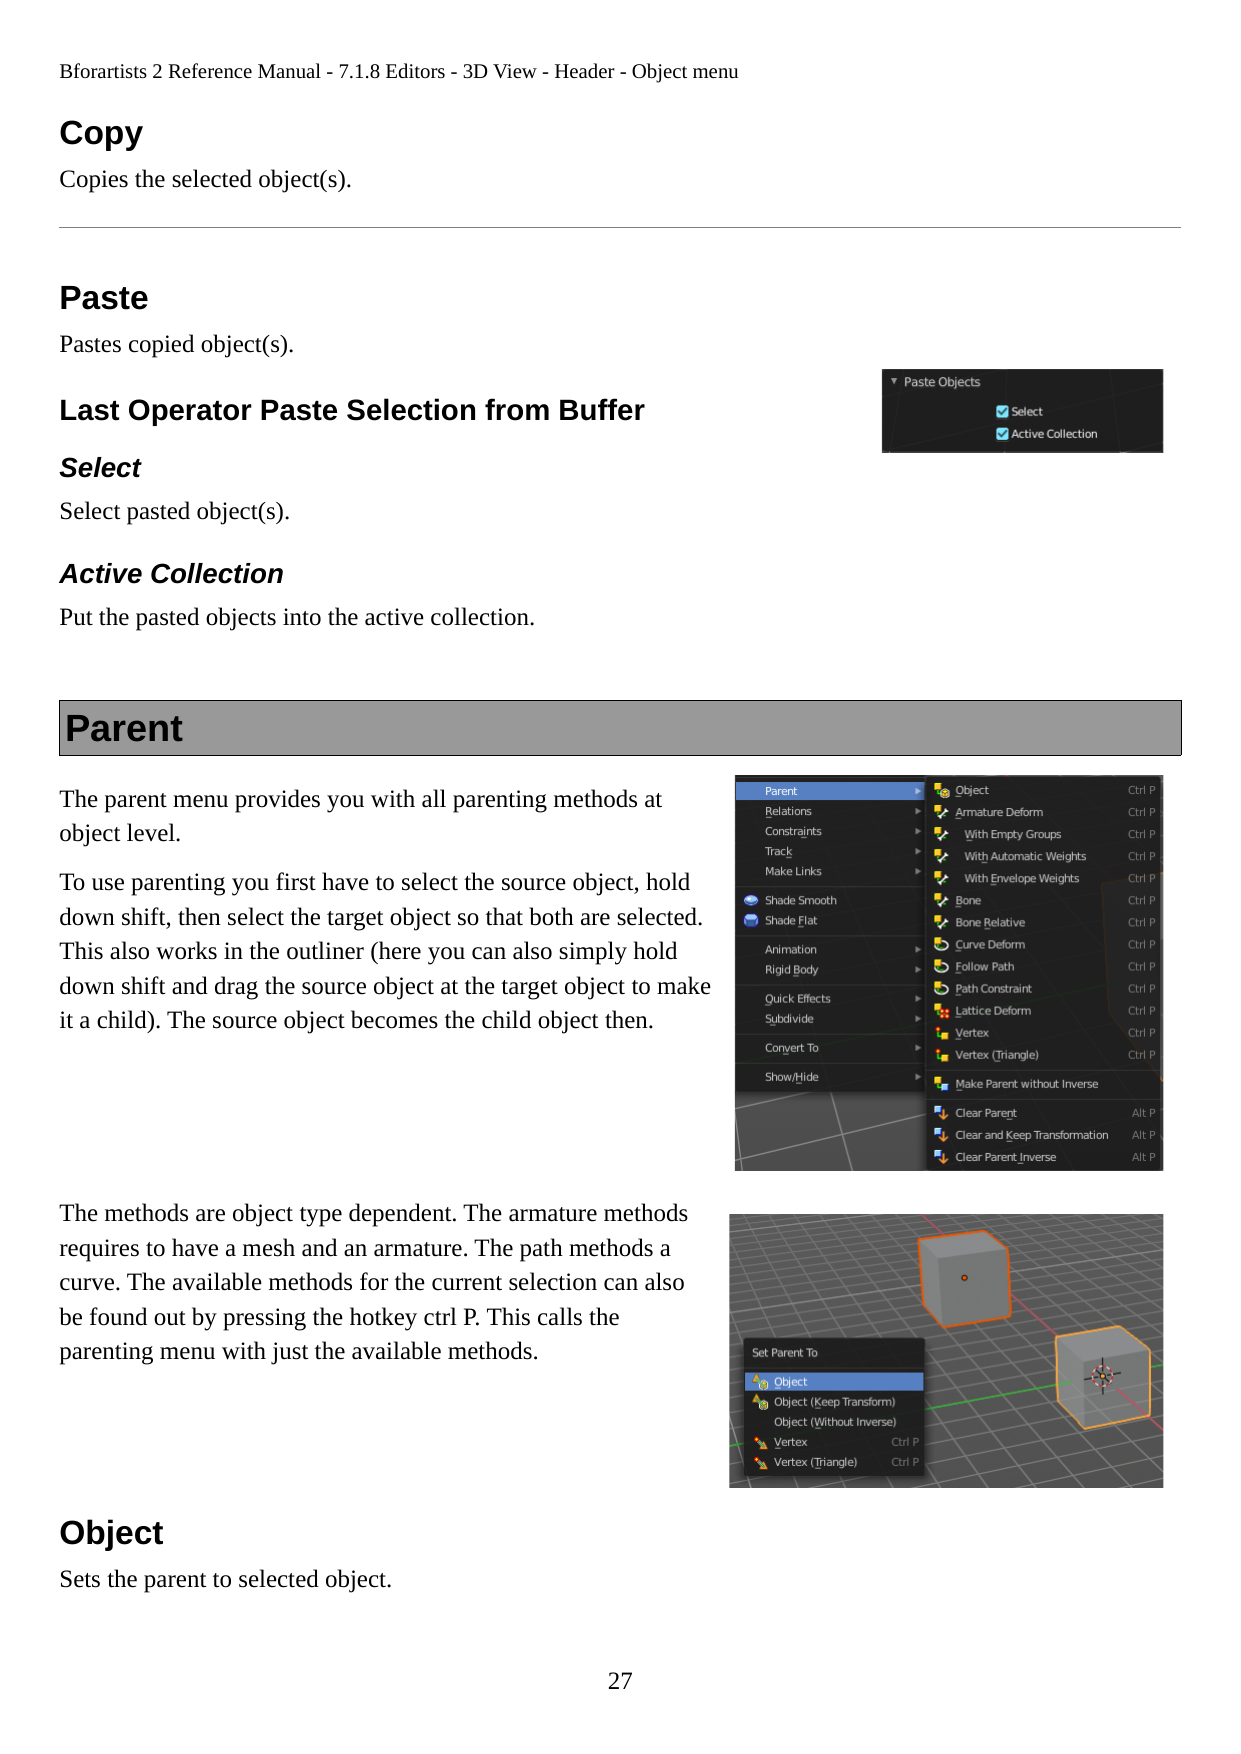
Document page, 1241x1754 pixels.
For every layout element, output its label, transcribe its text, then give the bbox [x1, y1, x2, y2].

text Sets the parent to selected object. [59, 1564, 1181, 1592]
text Pastes copied object(s). [59, 329, 1181, 358]
table_header Parent [60, 701, 1181, 755]
text Select pasted object(s). [59, 496, 1181, 524]
text To use parenting you first have to select the source object, hold down shift, then select the target object so that both are selected. This also works in the outliner (here you can also simply hold down shift and drag the source object at the target object to make it a child). The source object becomes the child object then. [59, 867, 734, 1034]
text The parent menu provides you with all parenting methods at object level. [59, 784, 734, 847]
picture [881, 369, 1164, 453]
subtitle Active Collection [59, 557, 1181, 589]
subtitle Paste [59, 278, 1181, 316]
picture [734, 775, 1164, 1171]
subtitle Select [59, 451, 1181, 483]
text The methods are object type dependent. The armature methods requires to have a mesh and an armature. The path methods a curve. The available methods for the current selection can also be found out by pressing the hotkey ctrl P. This calls the parenting menu with just the available methods. [59, 1198, 1181, 1365]
subtitle Copy [59, 113, 1181, 151]
text Copies the selected object(s). [59, 164, 1181, 192]
subtitle Last Operator Paste Selection from Buffer [59, 393, 881, 426]
picture [729, 1214, 1164, 1488]
subtitle Object [59, 1512, 1181, 1551]
text Put the pasted objects into the active collection. [59, 602, 1181, 630]
